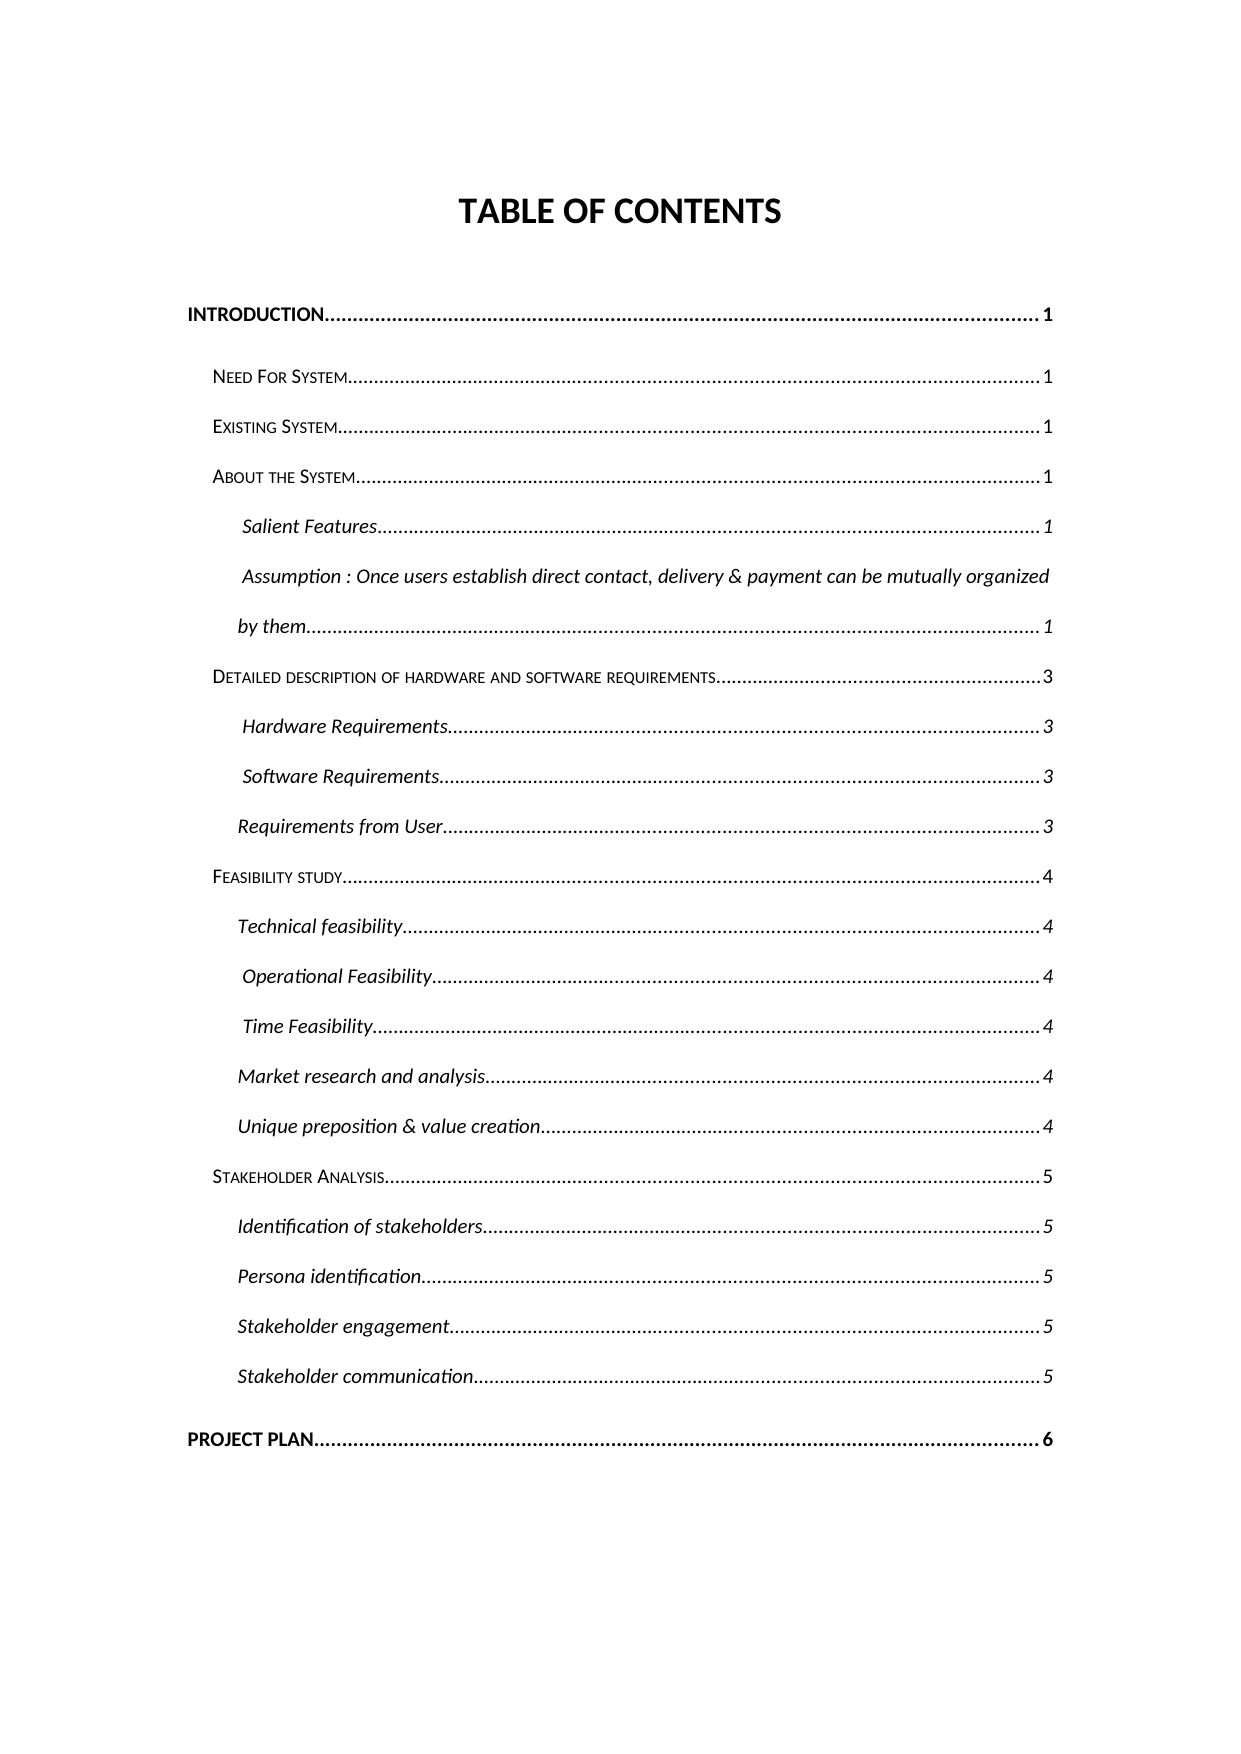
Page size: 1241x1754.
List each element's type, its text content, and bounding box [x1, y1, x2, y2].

text Software Requirements 3 [237, 739, 1053, 789]
text Unique preposition & value creation 4 [237, 1089, 1053, 1139]
text Assumption : Once users establish direct contact, delivery & payment can be mutually organized by them. 1 [237, 539, 1053, 639]
text Identification of stakeholders 5 [237, 1189, 1053, 1239]
text Project Plan 6 [187, 1401, 1053, 1451]
text Stakeholder communication 5 [237, 1339, 1053, 1389]
text TABLE OF CONTENTS [187, 187, 1053, 233]
text About the System 1 [212, 439, 1053, 489]
text Market research and analysis 4 [237, 1039, 1053, 1089]
text Salient Features 1 [237, 489, 1053, 539]
text Existing System 1 [212, 389, 1053, 439]
text Introduction 1 [187, 276, 1053, 326]
text Need For System 1 [212, 339, 1053, 389]
text Persona identification 5 [237, 1239, 1053, 1289]
text Stakeholder engagement 5 [237, 1289, 1053, 1339]
text Technical feasibility 4 [237, 889, 1053, 939]
text Feasibility study 4 [212, 839, 1053, 889]
text Detailed description of hardware and software requirements 3 [212, 639, 1053, 689]
text Time Feasibility 4 [237, 989, 1053, 1039]
text Stakeholder Analysis 5 [212, 1139, 1053, 1189]
text Hardware Requirements 3 [237, 689, 1053, 739]
text Requirements from User 3 [237, 789, 1053, 839]
text Operational Feasibility 4 [237, 939, 1053, 989]
